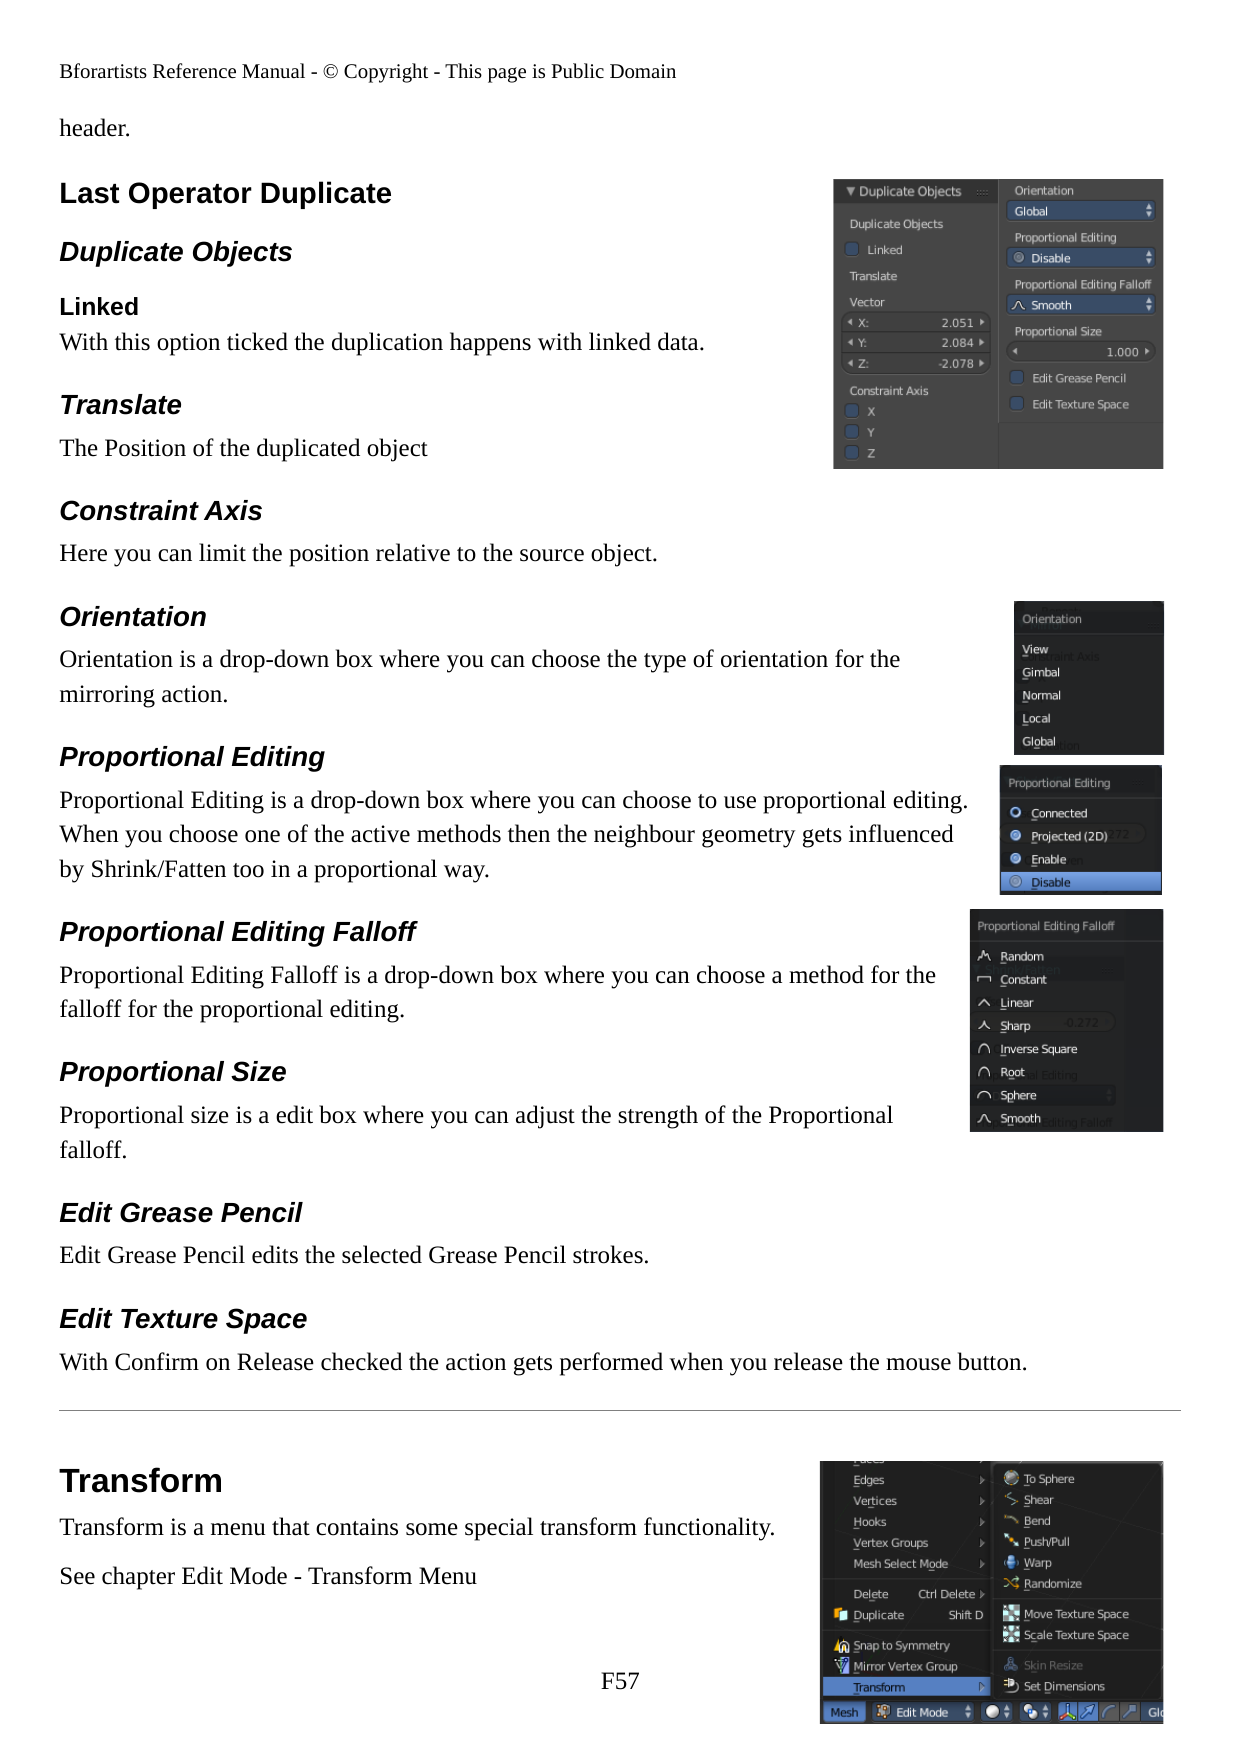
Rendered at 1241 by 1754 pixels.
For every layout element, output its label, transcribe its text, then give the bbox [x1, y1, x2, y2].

subtitle [1164, 1461, 1181, 1499]
text Edit Grease Pencil edits the selected Grease Pencil strokes. [59, 1241, 1181, 1269]
subtitle Edit Texture Space [59, 1302, 1181, 1334]
subtitle Linked [59, 292, 833, 320]
text header. [59, 113, 1181, 141]
text With this option ticked the duplication happens with linked data. [59, 327, 833, 355]
subtitle Proportional Editing Falloff [59, 915, 969, 947]
text Orientation is a drop-down box where you can choose the type of orientation for the mirroring action. [59, 644, 1014, 708]
picture [969, 909, 1164, 1132]
text The Position of the duplicated object [59, 433, 833, 461]
subtitle [1164, 292, 1181, 320]
subtitle Last Operator Duplicate [59, 176, 1181, 210]
picture [1014, 601, 1165, 755]
picture [819, 1461, 1164, 1724]
text Here you can limit the position relative to the source object. [59, 538, 1181, 567]
subtitle [1164, 388, 1181, 420]
subtitle Proportional Size [59, 1056, 969, 1088]
subtitle Orientation [59, 600, 1181, 632]
picture [833, 179, 1164, 469]
text Proportional Editing Falloff is a drop-down box where you can choose a method for the falloff for the proportional editing. [59, 960, 969, 1023]
subtitle Constraint Axis [59, 494, 1181, 526]
subtitle [1164, 235, 1181, 267]
subtitle Translate [59, 388, 833, 420]
text Transform is a menu that contains some special transform functionality. [59, 1512, 819, 1541]
subtitle [1164, 1056, 1181, 1088]
subtitle Proportional Editing [59, 741, 1181, 772]
subtitle Edit Grease Pencil [59, 1196, 1181, 1228]
text Proportional size is a edit box where you can adjust the strength of the Proportional falloff. [59, 1100, 1181, 1163]
text With Confirm on Release checked the action gets performed when you release the mouse button. [59, 1347, 1181, 1375]
text Proportional Editing is a drop-down box where you can choose to use proportional editing. When you choose one of the active methods then the neighbour geometry gets influenced by Shrink/Fatten too in a proportional way. [59, 785, 999, 883]
picture [999, 765, 1162, 895]
subtitle Transform [59, 1461, 819, 1499]
subtitle Duplicate Objects [59, 235, 833, 267]
text See chapter Edit Mode - Transform Menu [59, 1561, 819, 1589]
